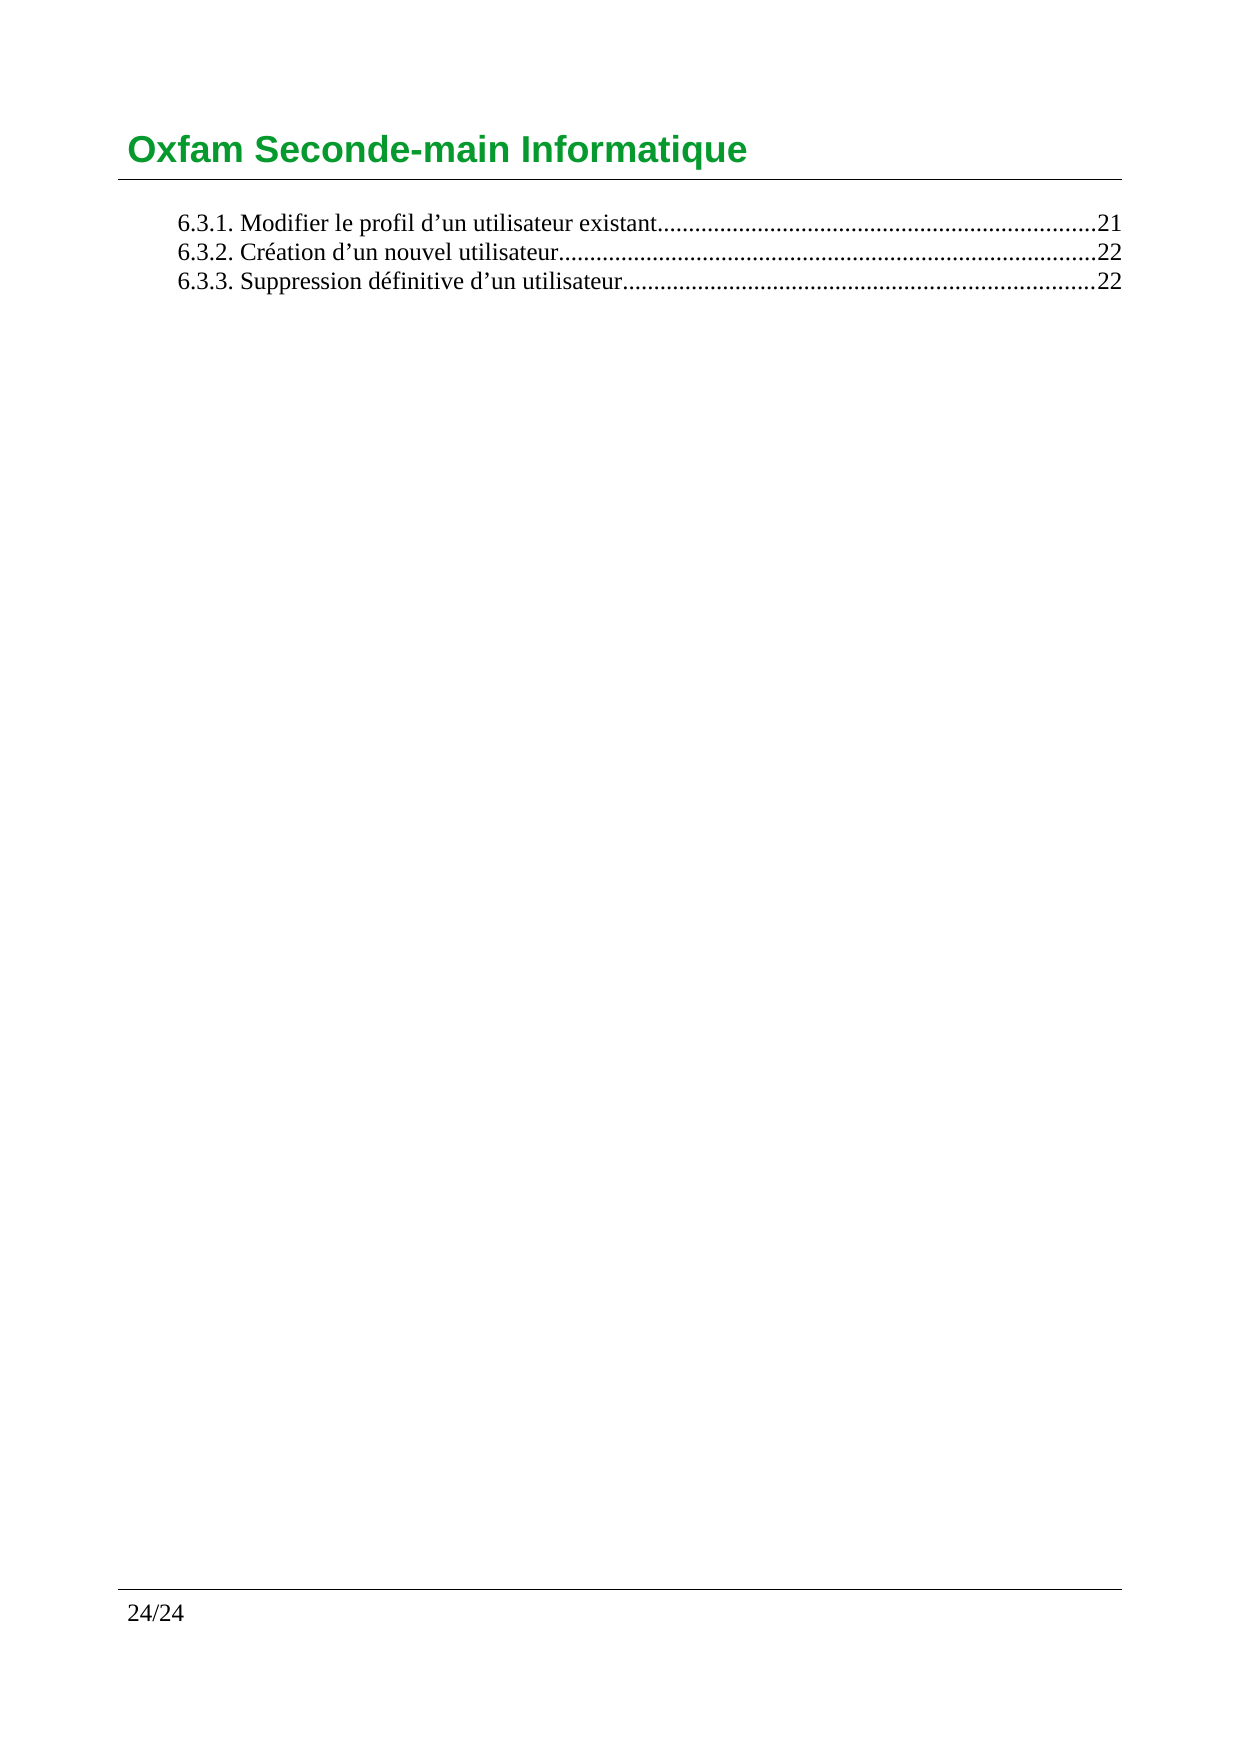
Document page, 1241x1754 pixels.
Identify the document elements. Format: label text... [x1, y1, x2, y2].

text 6.3.2. Création d’un nouvel utilisateur 22 [177, 237, 1122, 266]
text 6.3.1. Modifier le profil d’un utilisateur existant 21 [177, 208, 1122, 237]
text 6.3.3. Suppression définitive d’un utilisateur 22 [177, 266, 1122, 295]
